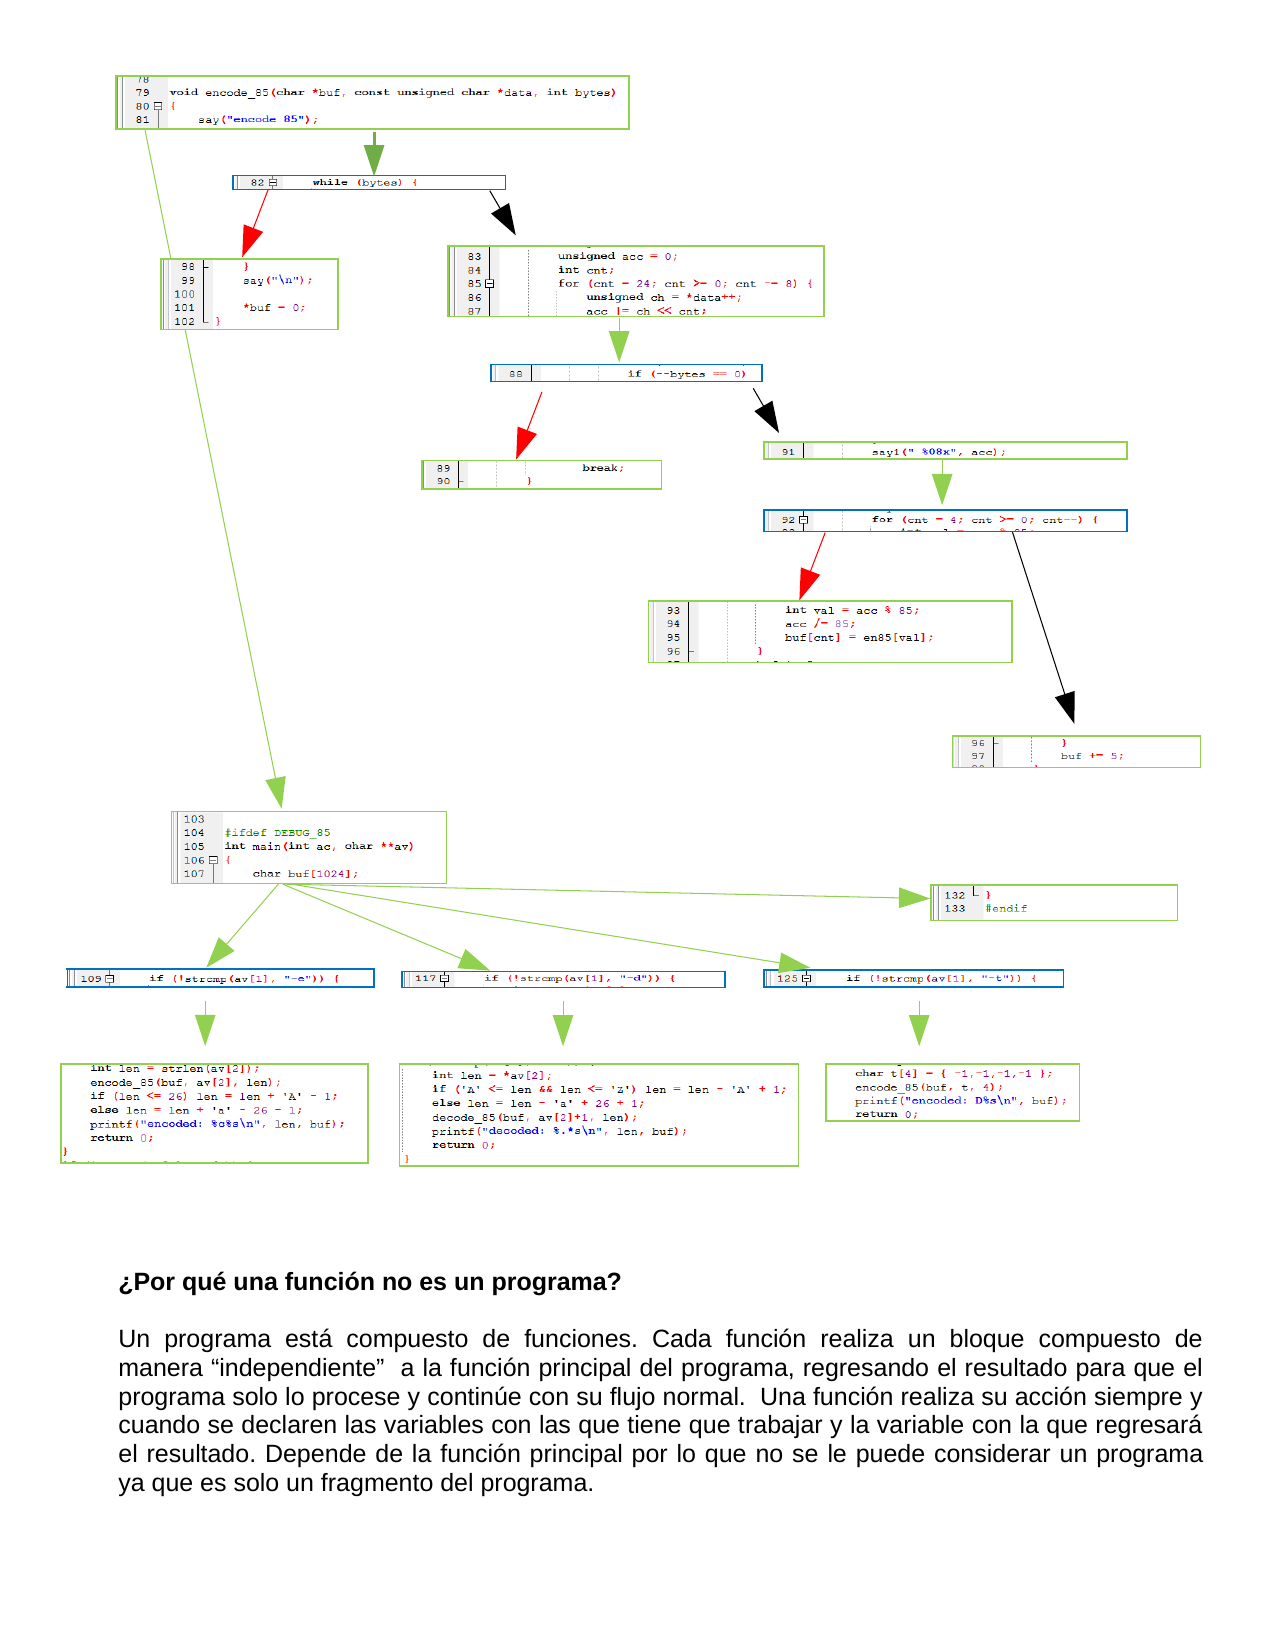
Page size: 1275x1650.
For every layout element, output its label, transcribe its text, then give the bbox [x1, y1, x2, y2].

text ¿Por qué una función no es un programa? [118, 1267, 1205, 1295]
text Un programa está compuesto de funciones. Cada función realiza un bloque compuesto de manera “independiente” a la función principal del programa, regresando el resultado para que el programa solo lo procese y continúe con su flujo normal. Una función realiza su acción siempre y cuando se declaren las variables con las que tiene que trabajar y la variable con la que regresará el resultado. Depende de la función principal por lo que no se le puede considerar un programa ya que es solo un fragmento del programa. [118, 1324, 1205, 1497]
